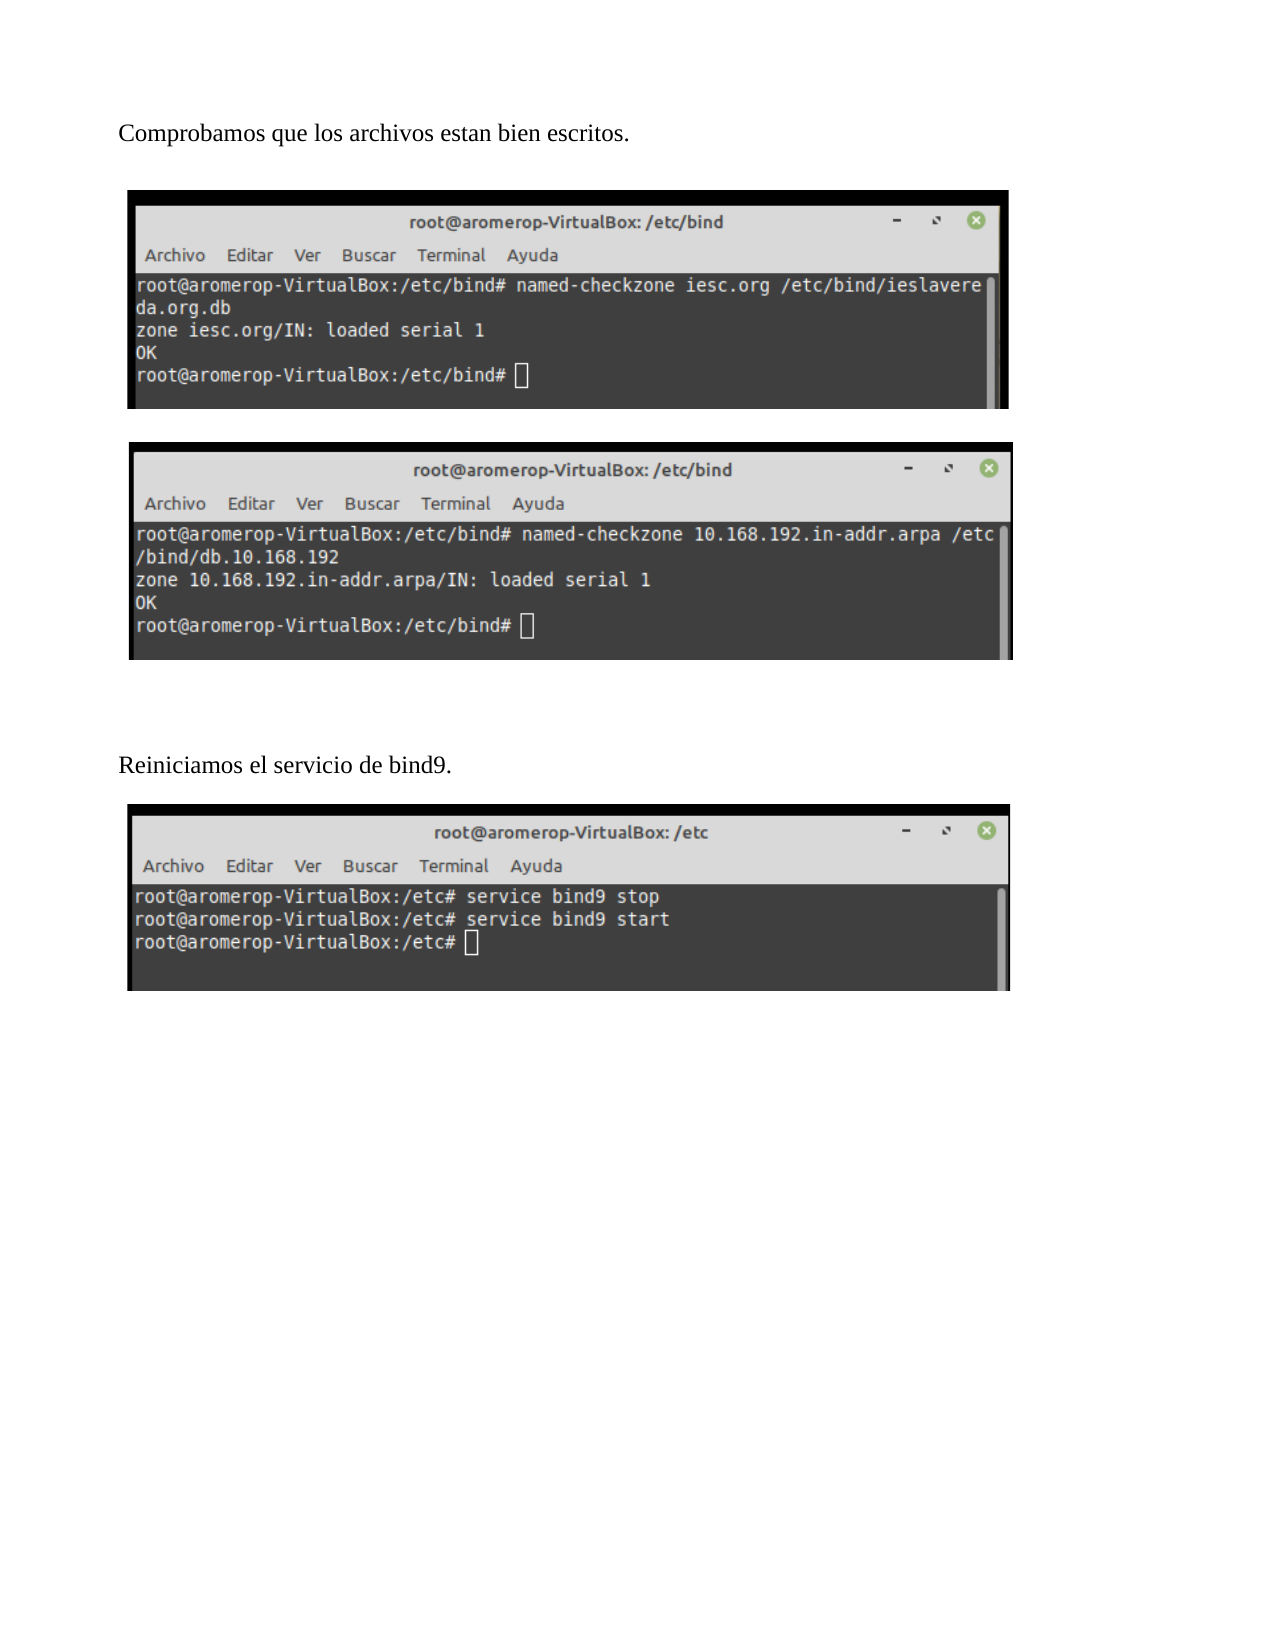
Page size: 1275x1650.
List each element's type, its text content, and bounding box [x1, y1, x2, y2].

picture [267, 442, 872, 605]
picture [263, 190, 873, 353]
text Reiniciamos el servicio de bind9. [118, 751, 1157, 779]
picture [265, 804, 869, 936]
text Comprobamos que los archivos estan bien escritos. [118, 118, 1157, 147]
